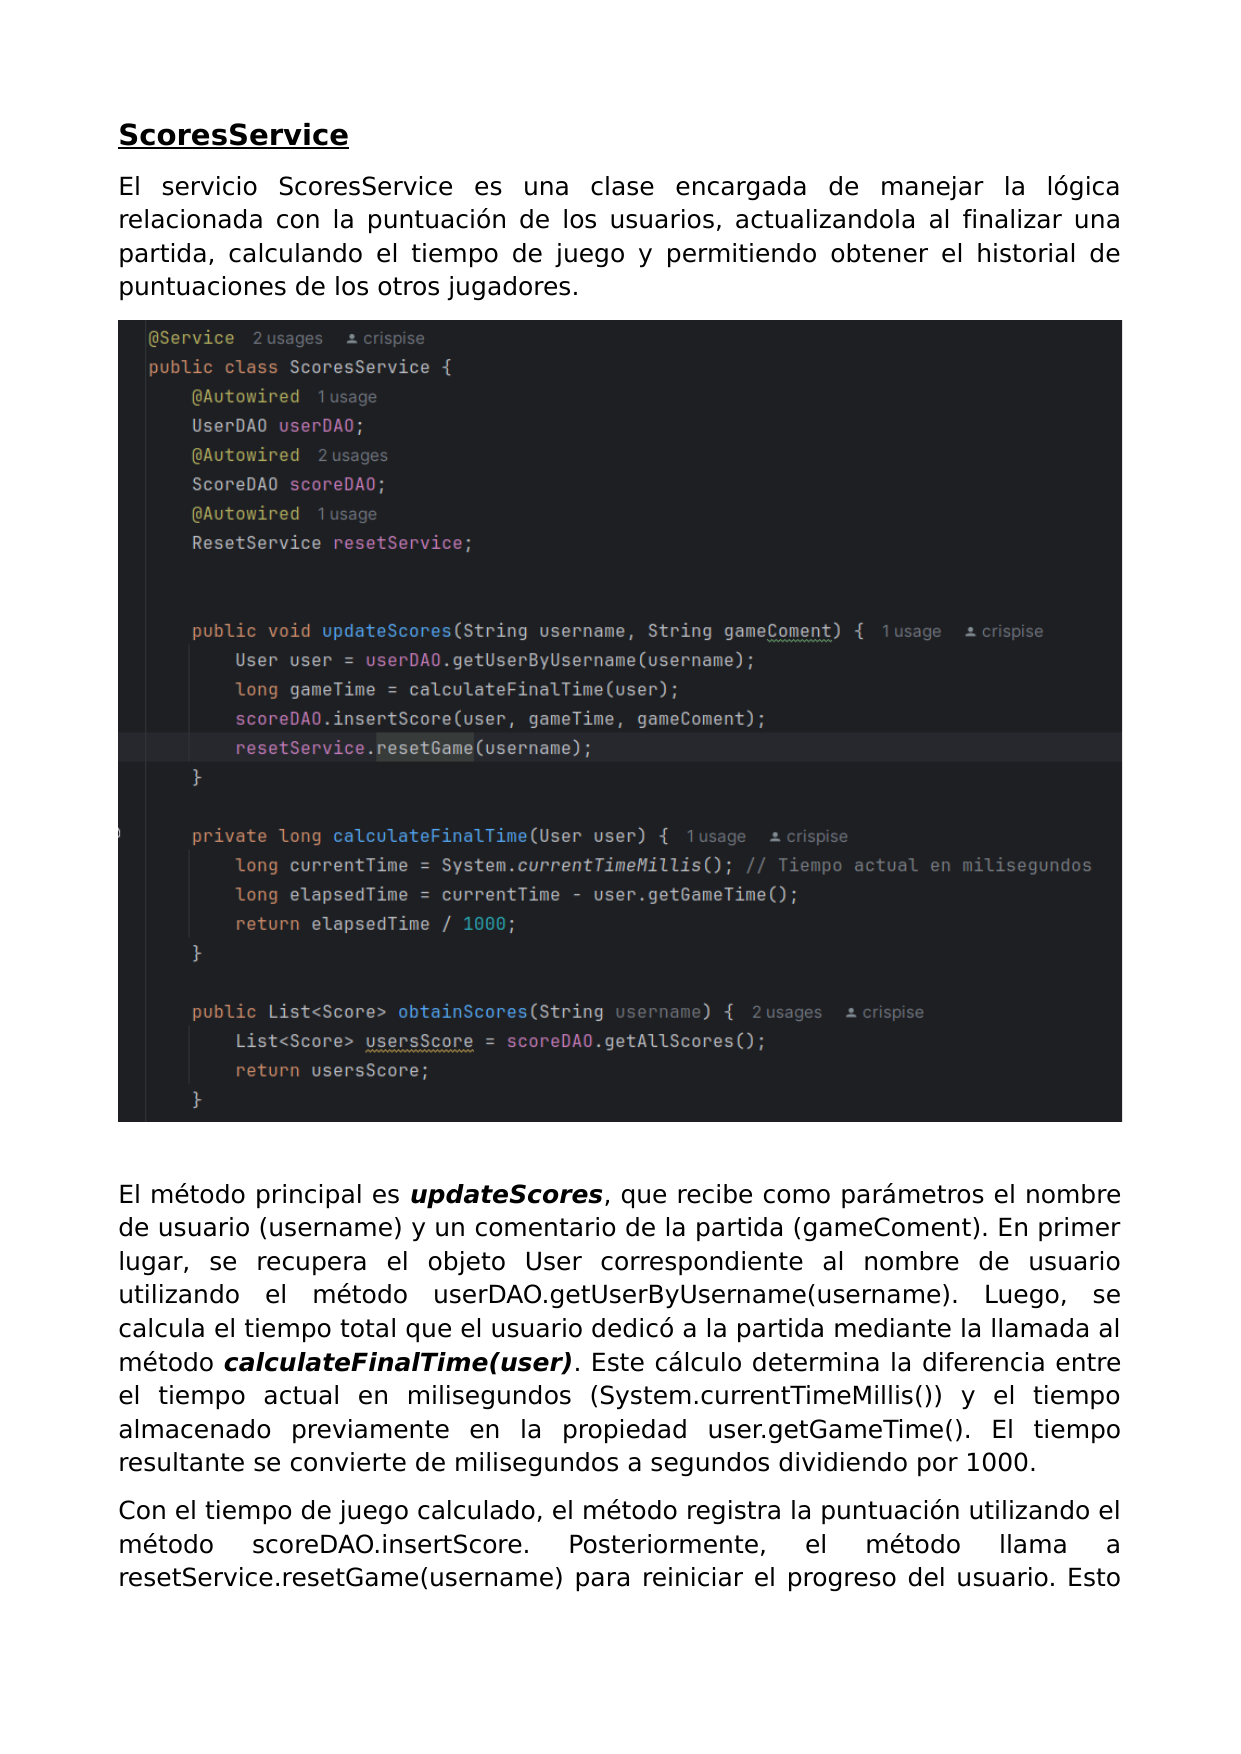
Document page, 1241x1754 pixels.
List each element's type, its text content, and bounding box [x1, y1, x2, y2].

text El servicio ScoresService es una clase encargada de manejar la lógica relacionada con la puntuación de los usuarios, actualizandola al finalizar una partida, calculando el tiempo de juego y permitiendo obtener el historial de puntuaciones de los otros jugadores. [118, 172, 1122, 301]
text Con el tiempo de juego calculado, el método registra la puntuación utilizando el método scoreDAO.insertScore. Posteriormente, el método llama a resetService.resetGame(username) para reiniciar el progreso del usuario. Esto [118, 1497, 1122, 1593]
text El método principal es updateScores, que recibe como parámetros el nombre de usuario (username) y un comentario de la partida (gameComent). En primer lugar, se recupera el objeto User correspondiente al nombre de usuario utilizando el método userDAO.getUserByUsername(username). Luego, se calcula el tiempo total que el usuario dedicó a la partida mediante la llamada al método calculateFinalTime(user). Este cálculo determina la diferencia entre el tiempo actual en milisegundos (System.currentTimeMillis()) y el tiempo almacenado previamente en la propiedad user.getGameTime(). El tiempo resultante se convierte de milisegundos a segundos dividiendo por 1000. [118, 1180, 1122, 1478]
picture [118, 320, 1123, 1122]
text ScoresService [118, 118, 1122, 152]
